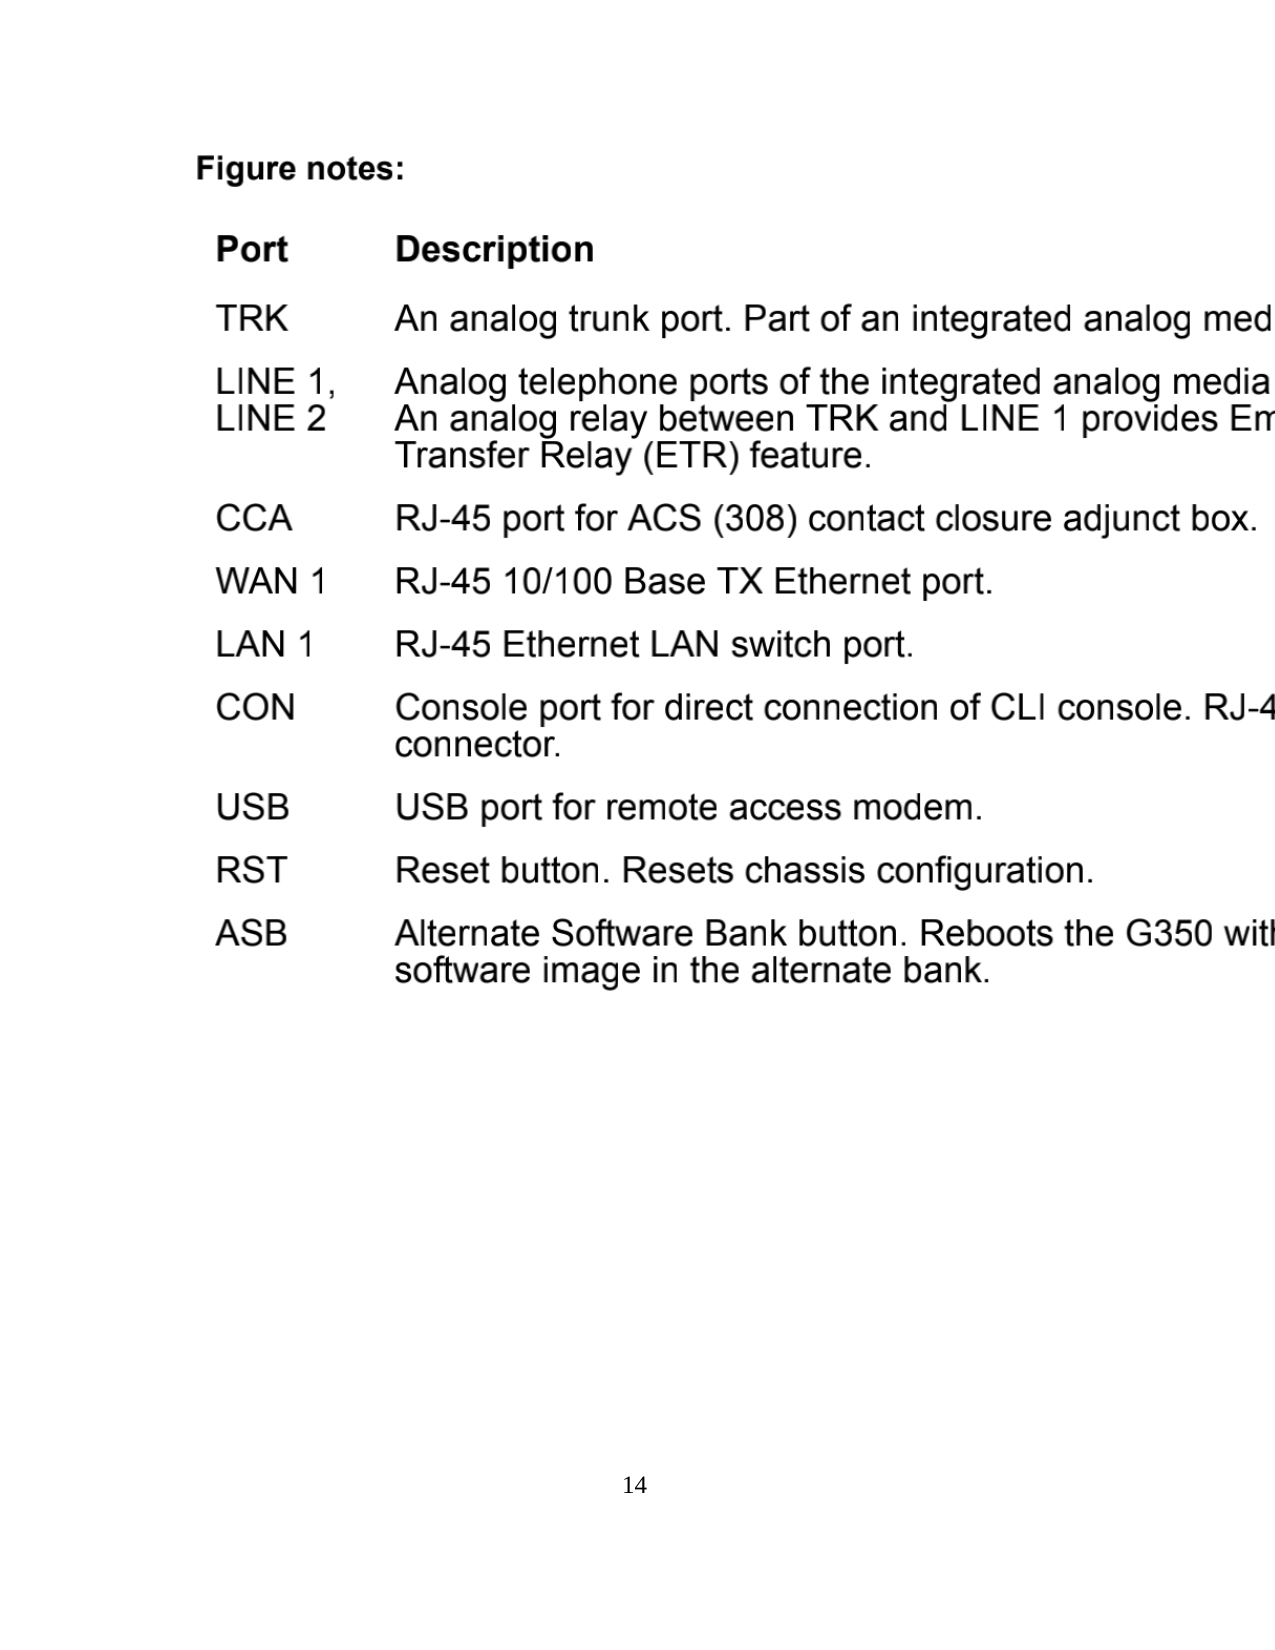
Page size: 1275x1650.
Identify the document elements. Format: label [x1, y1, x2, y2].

picture [150, 150, 1275, 996]
